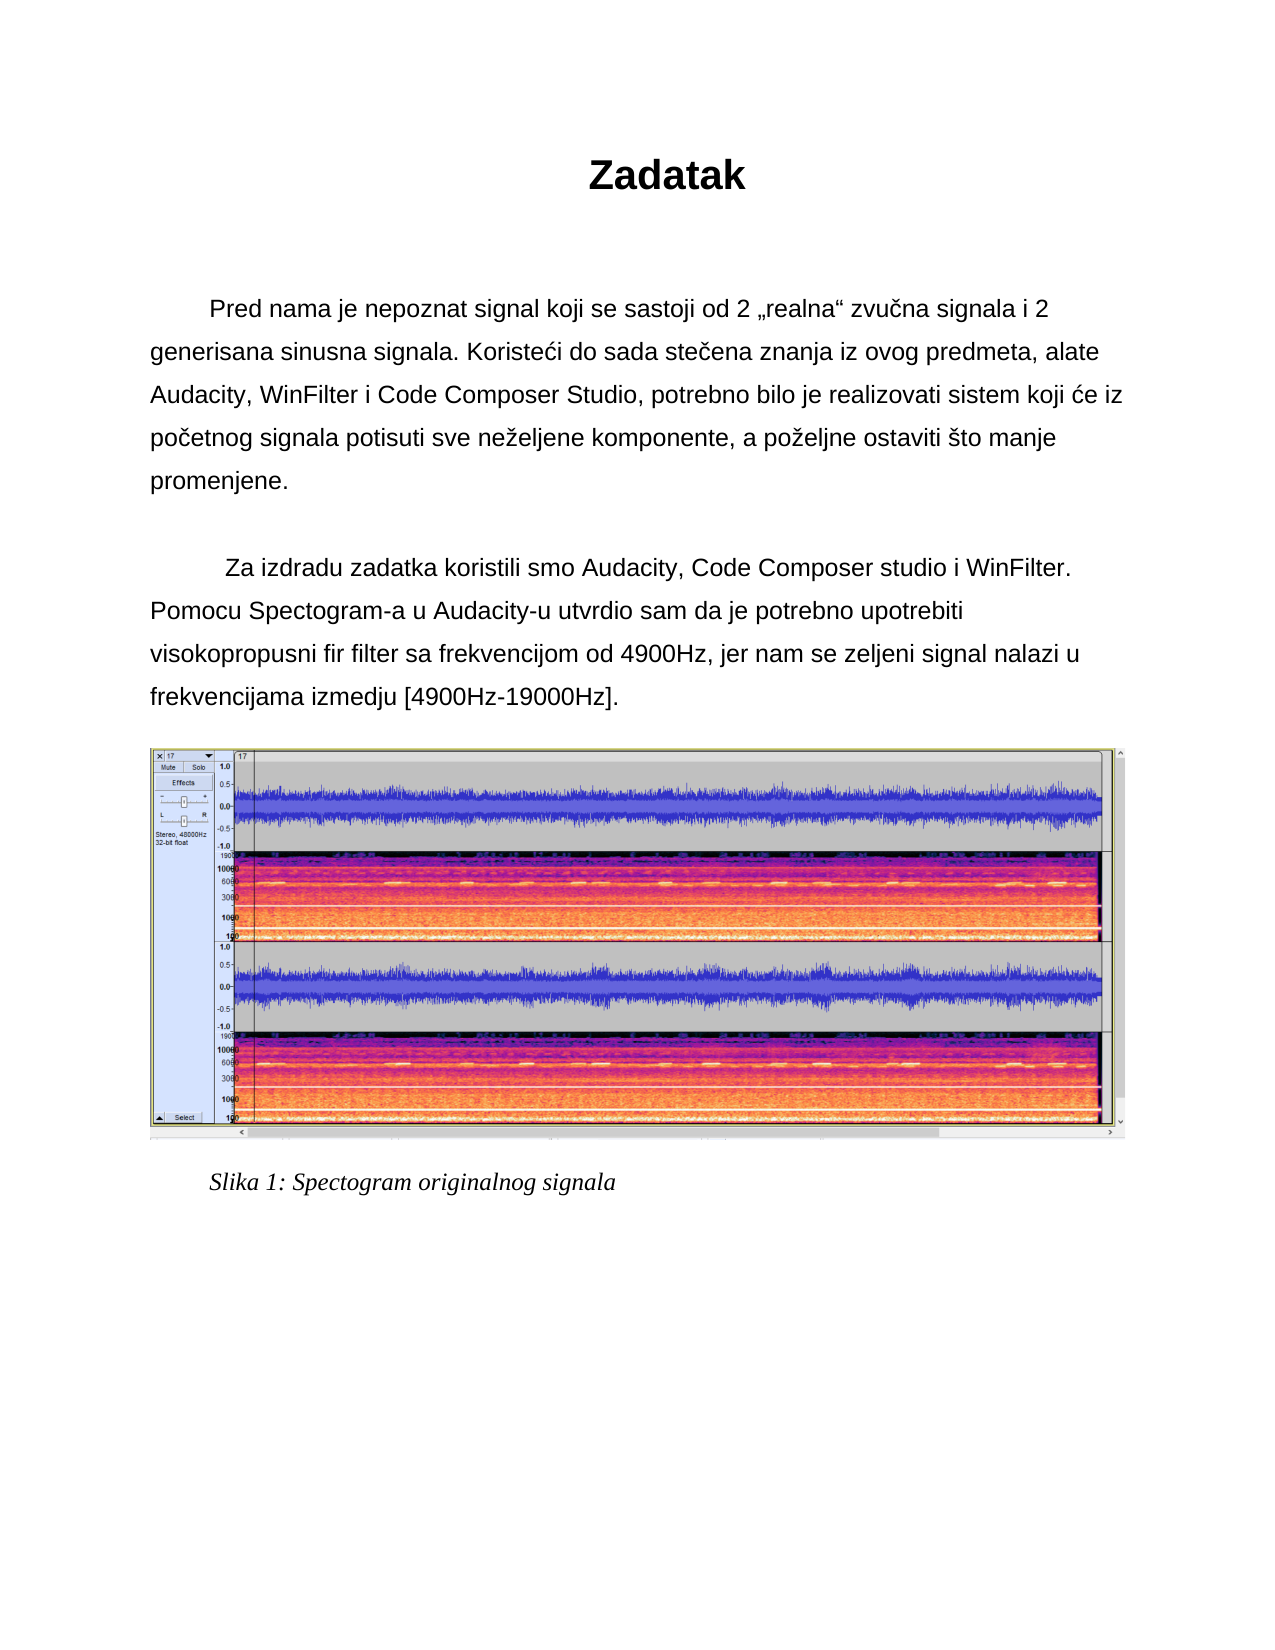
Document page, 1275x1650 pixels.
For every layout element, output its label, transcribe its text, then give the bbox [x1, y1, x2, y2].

text Slika 1: Spectogram originalnog signala [150, 1140, 1125, 1196]
text Zadatak [150, 150, 1125, 198]
picture [150, 748, 1125, 1140]
text Pred nama je nepoznat signal koji se sastoji od 2 „realna“ zvučna signala i 2 generisana sinusna signala. Koristeći do sada stečena znanja iz ovog predmeta, alate Audacity, WinFilter i Code Composer Studio, potrebno bilo je realizovati sistem koji će iz početnog signala potisuti sve neželjene komponente, a poželjne ostaviti što manje promenjene. Za izdradu zadatka koristili smo Audacity, Code Composer studio i WinFilter. Pomocu Spectogram-a u Audacity-u utvrdio sam da je potrebno upotrebiti visokopropusni fir filter sa frekvencijom od 4900Hz, jer nam se zeljeni signal nalazi u frekvencijama izmedju [4900Hz-19000Hz]. [150, 294, 1125, 711]
